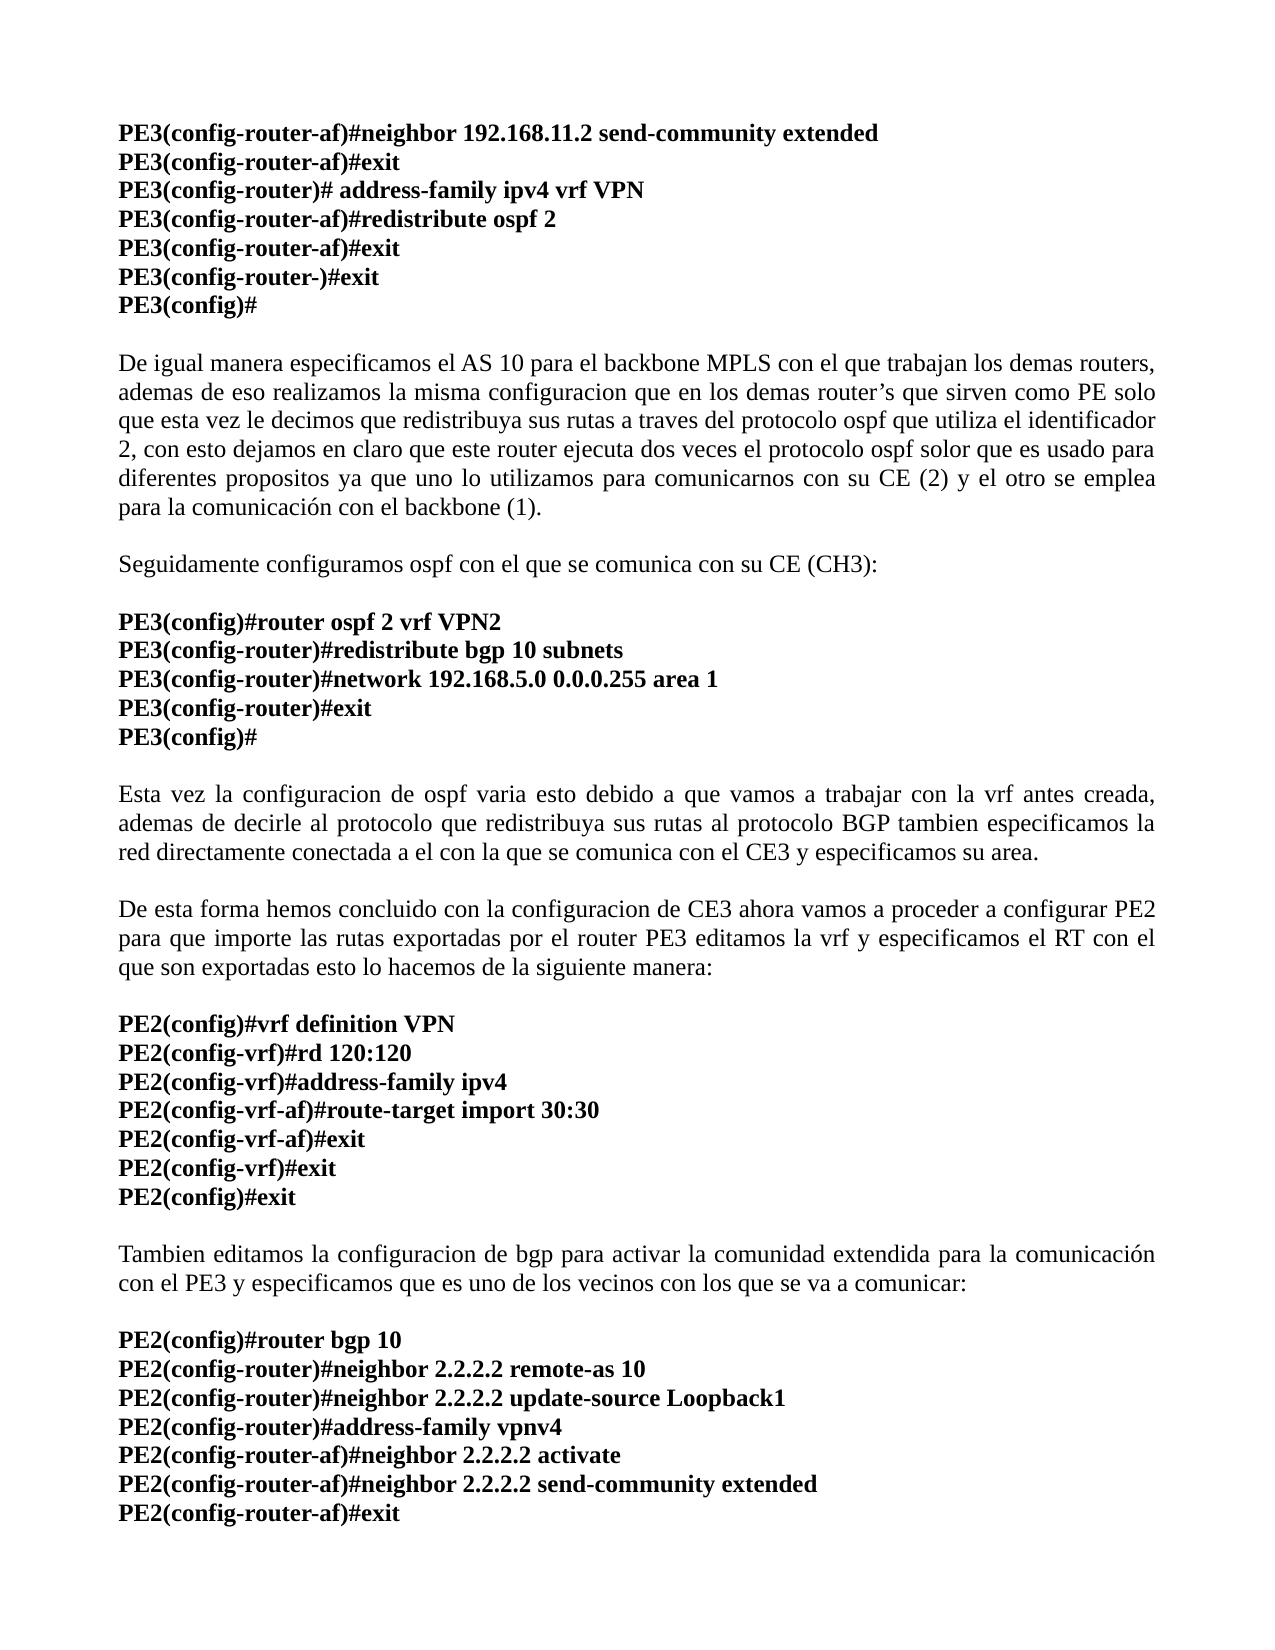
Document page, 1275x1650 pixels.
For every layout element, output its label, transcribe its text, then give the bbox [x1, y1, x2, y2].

text PE3(config-router)#network 192.168.5.0 0.0.0.255 area 1 [118, 664, 1157, 693]
text PE2(config-router)#neighbor 2.2.2.2 update-source Loopback1 [118, 1383, 1157, 1412]
text De esta forma hemos concluido con la configuracion de CE3 ahora vamos a proceder a configurar PE2 para que importe las rutas exportadas por el router PE3 editamos la vrf y especificamos el RT con el que son exportadas esto lo hacemos de la siguiente manera: [118, 894, 1157, 981]
text Tambien editamos la configuracion de bgp para activar la comunidad extendida para la comunicación con el PE3 y especificamos que es uno de los vecinos con los que se va a comunicar: [118, 1239, 1157, 1297]
text PE2(config-router-af)#exit [118, 1498, 1157, 1527]
text PE3(config-router)#exit [118, 693, 1157, 722]
text PE2(config-vrf-af)#route-target import 30:30 [118, 1096, 1157, 1124]
text PE2(config)#router bgp 10 [118, 1326, 1157, 1354]
text PE3(config)# [118, 291, 1157, 319]
text PE2(config-vrf)#address-family ipv4 [118, 1067, 1157, 1096]
text PE3(config-router-)#exit [118, 262, 1157, 291]
text PE2(config-router-af)#neighbor 2.2.2.2 activate [118, 1441, 1157, 1469]
text PE3(config-router-af)#neighbor 192.168.11.2 send-community extended [118, 118, 1157, 147]
text PE3(config)# [118, 722, 1157, 751]
text PE3(config)#router ospf 2 vrf VPN2 [118, 607, 1157, 636]
text PE3(config-router-af)#exit [118, 233, 1157, 262]
text PE3(config-router)#redistribute bgp 10 subnets [118, 636, 1157, 664]
text PE3(config-router-af)#exit [118, 147, 1157, 176]
text Esta vez la configuracion de ospf varia esto debido a que vamos a trabajar con la vrf antes creada, ademas de decirle al protocolo que redistribuya sus rutas al protocolo BGP tambien especificamos la red directamente conectada a el con la que se comunica con el CE3 y especificamos su area. [118, 779, 1157, 866]
text PE3(config-router-af)#redistribute ospf 2 [118, 204, 1157, 233]
text PE2(config-vrf)#rd 120:120 [118, 1038, 1157, 1067]
text PE2(config-router)#address-family vpnv4 [118, 1412, 1157, 1441]
text PE2(config-vrf-af)#exit [118, 1124, 1157, 1153]
text Seguidamente configuramos ospf con el que se comunica con su CE (CH3): [118, 549, 1157, 578]
text PE2(config-router-af)#neighbor 2.2.2.2 send-community extended [118, 1469, 1157, 1498]
text PE2(config)#vrf definition VPN [118, 1009, 1157, 1038]
text PE2(config-router)#neighbor 2.2.2.2 remote-as 10 [118, 1354, 1157, 1383]
text PE3(config-router)# address-family ipv4 vrf VPN [118, 176, 1157, 204]
text PE2(config-vrf)#exit [118, 1153, 1157, 1182]
text PE2(config)#exit [118, 1182, 1157, 1211]
text De igual manera especificamos el AS 10 para el backbone MPLS con el que trabajan los demas routers, ademas de eso realizamos la misma configuracion que en los demas router’s que sirven como PE solo que esta vez le decimos que redistribuya sus rutas a traves del protocolo ospf que utiliza el identificador 2, con esto dejamos en claro que este router ejecuta dos veces el protocolo ospf solor que es usado para diferentes propositos ya que uno lo utilizamos para comunicarnos con su CE (2) y el otro se emplea para la comunicación con el backbone (1). [118, 348, 1157, 521]
